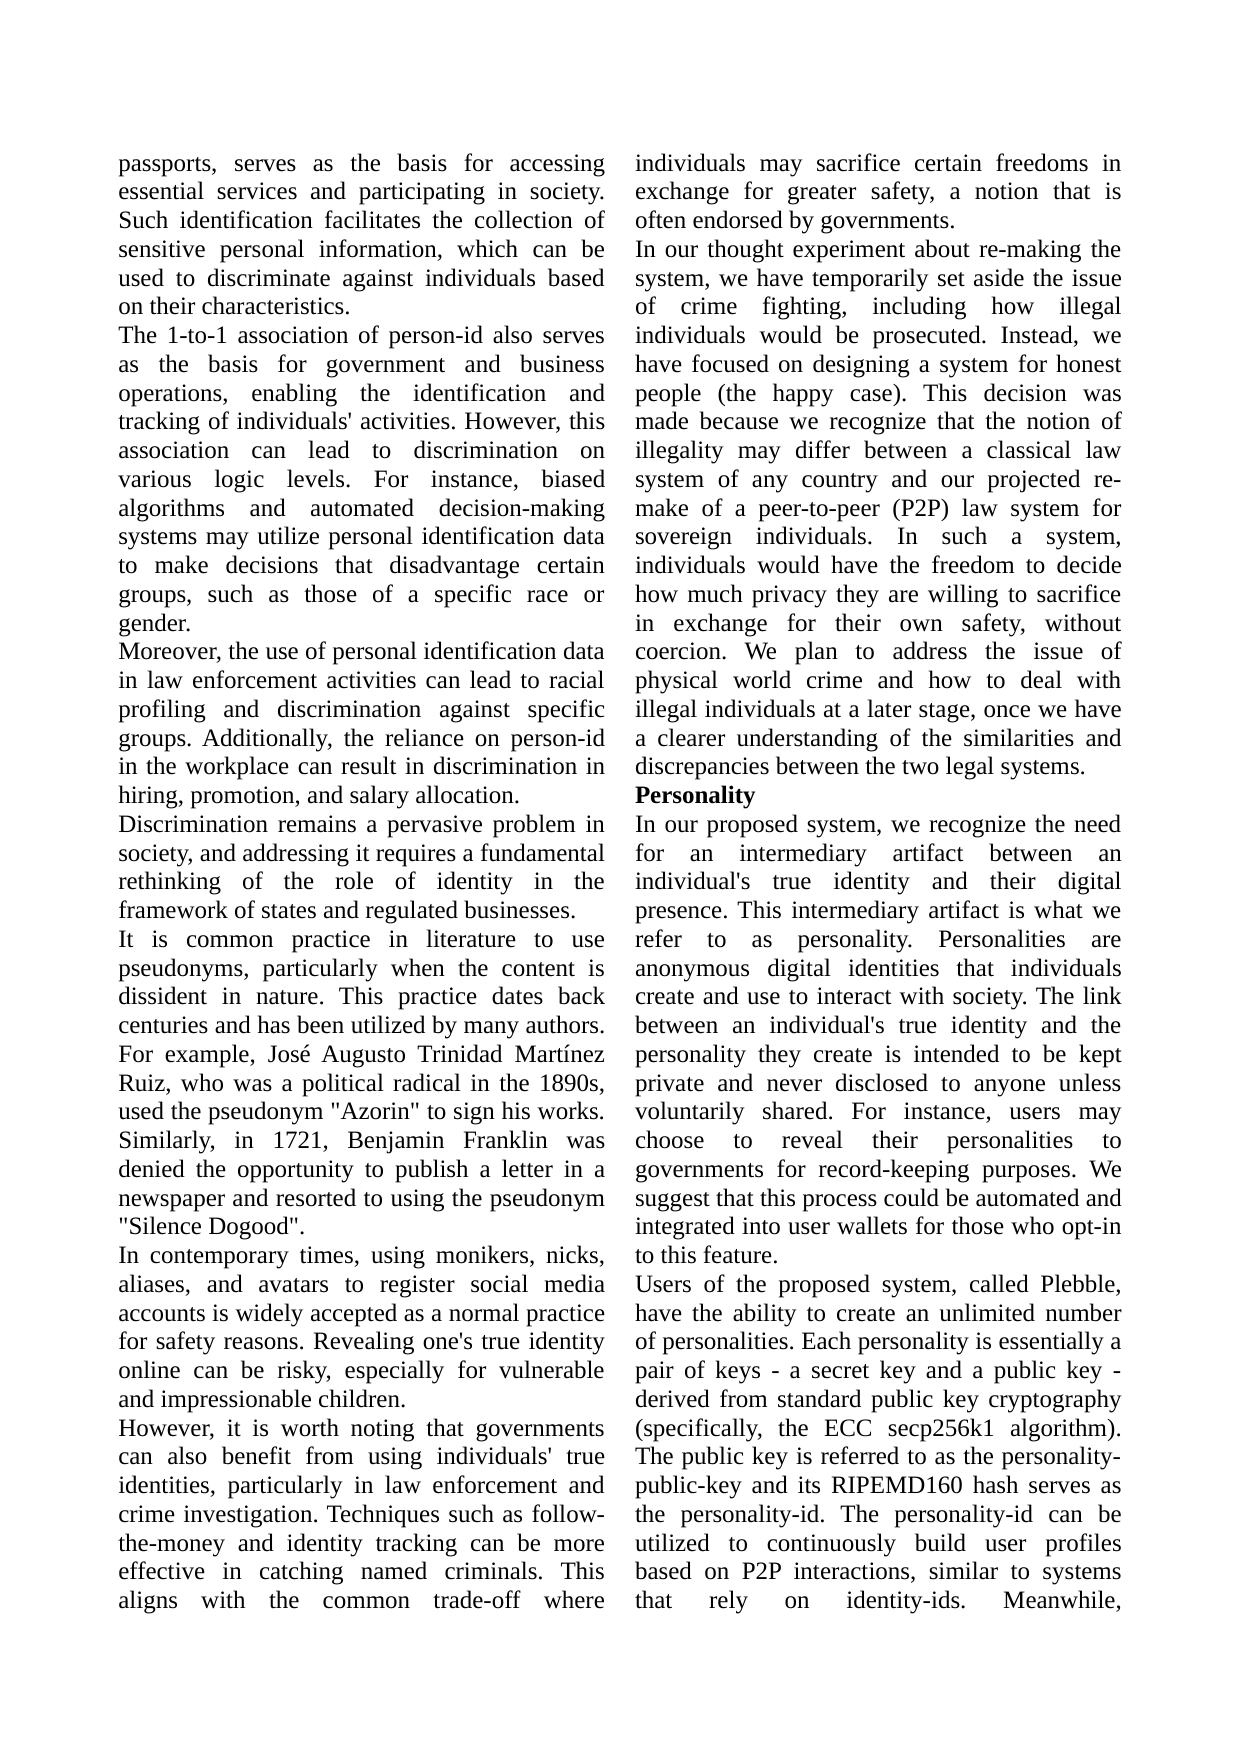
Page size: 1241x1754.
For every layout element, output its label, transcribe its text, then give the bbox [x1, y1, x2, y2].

text In our thought experiment about re-making the system, we have temporarily set aside the issue of crime fighting, including how illegal individuals would be prosecuted. Instead, we have focused on designing a system for honest people (the happy case). This decision was made because we recognize that the notion of illegality may differ between a classical law system of any country and our projected re-make of a peer-to-peer (P2P) law system for sovereign individuals. In such a system, individuals would have the freedom to decide how much privacy they are willing to sacrifice in exchange for their own safety, without coercion. We plan to address the issue of physical world crime and how to deal with illegal individuals at a later stage, once we have a clearer understanding of the similarities and discrepancies between the two legal systems. [635, 234, 1122, 780]
text However, it is worth noting that governments can also benefit from using individuals' true identities, particularly in law enforcement and crime investigation. Techniques such as follow-the-money and identity tracking can be more effective in catching named criminals. This aligns with the common trade-off where [118, 1413, 605, 1614]
text Moreover, the use of personal identification data in law enforcement activities can lead to racial profiling and discrimination against specific groups. Additionally, the reliance on person-id in the workplace can result in discrimination in hiring, promotion, and salary allocation. [118, 636, 605, 809]
text individuals may sacrifice certain freedoms in exchange for greater safety, a notion that is often endorsed by governments. [635, 148, 1122, 234]
text It is common practice in literature to use pseudonyms, particularly when the content is dissident in nature. This practice dates back centuries and has been utilized by many authors. For example, José Augusto Trinidad Martínez Ruiz, who was a political radical in the 1890s, used the pseudonym "Azorin" to sign his works. Similarly, in 1721, Benjamin Franklin was denied the opportunity to publish a letter in a newspaper and resorted to using the pseudonym "Silence Dogood". [118, 924, 605, 1240]
text In contemporary times, using monikers, nicks, aliases, and avatars to register social media accounts is widely accepted as a normal practice for safety reasons. Revealing one's true identity online can be risky, especially for vulnerable and impressionable children. [118, 1240, 605, 1413]
text In our proposed system, we recognize the need for an intermediary artifact between an individual's true identity and their digital presence. This intermediary artifact is what we refer to as personality. Personalities are anonymous digital identities that individuals create and use to interact with society. The link between an individual's true identity and the personality they create is intended to be kept private and never disclosed to anyone unless voluntarily shared. For instance, users may choose to reveal their personalities to governments for record-keeping purposes. We suggest that this process could be automated and integrated into user wallets for those who opt-in to this feature. [635, 809, 1122, 1269]
text passports, serves as the basis for accessing essential services and participating in society. Such identification facilitates the collection of sensitive personal information, which can be used to discriminate against individuals based on their characteristics. [118, 148, 605, 320]
text Users of the proposed system, called Plebble, have the ability to create an unlimited number of personalities. Each personality is essentially a pair of keys - a secret key and a public key - derived from standard public key cryptography (specifically, the ECC secp256k1 algorithm). The public key is referred to as the personality-public-key and its RIPEMD160 hash serves as the personality-id. The personality-id can be utilized to continuously build user profiles based on P2P interactions, similar to systems that rely on identity-ids. Meanwhile, [635, 1269, 1122, 1614]
text Personality [635, 780, 1122, 809]
text The 1-to-1 association of person-id also serves as the basis for government and business operations, enabling the identification and tracking of individuals' activities. However, this association can lead to discrimination on various logic levels. For instance, biased algorithms and automated decision-making systems may utilize personal identification data to make decisions that disadvantage certain groups, such as those of a specific race or gender. [118, 320, 605, 636]
text Discrimination remains a pervasive problem in society, and addressing it requires a fundamental rethinking of the role of identity in the framework of states and regulated businesses. [118, 809, 605, 924]
